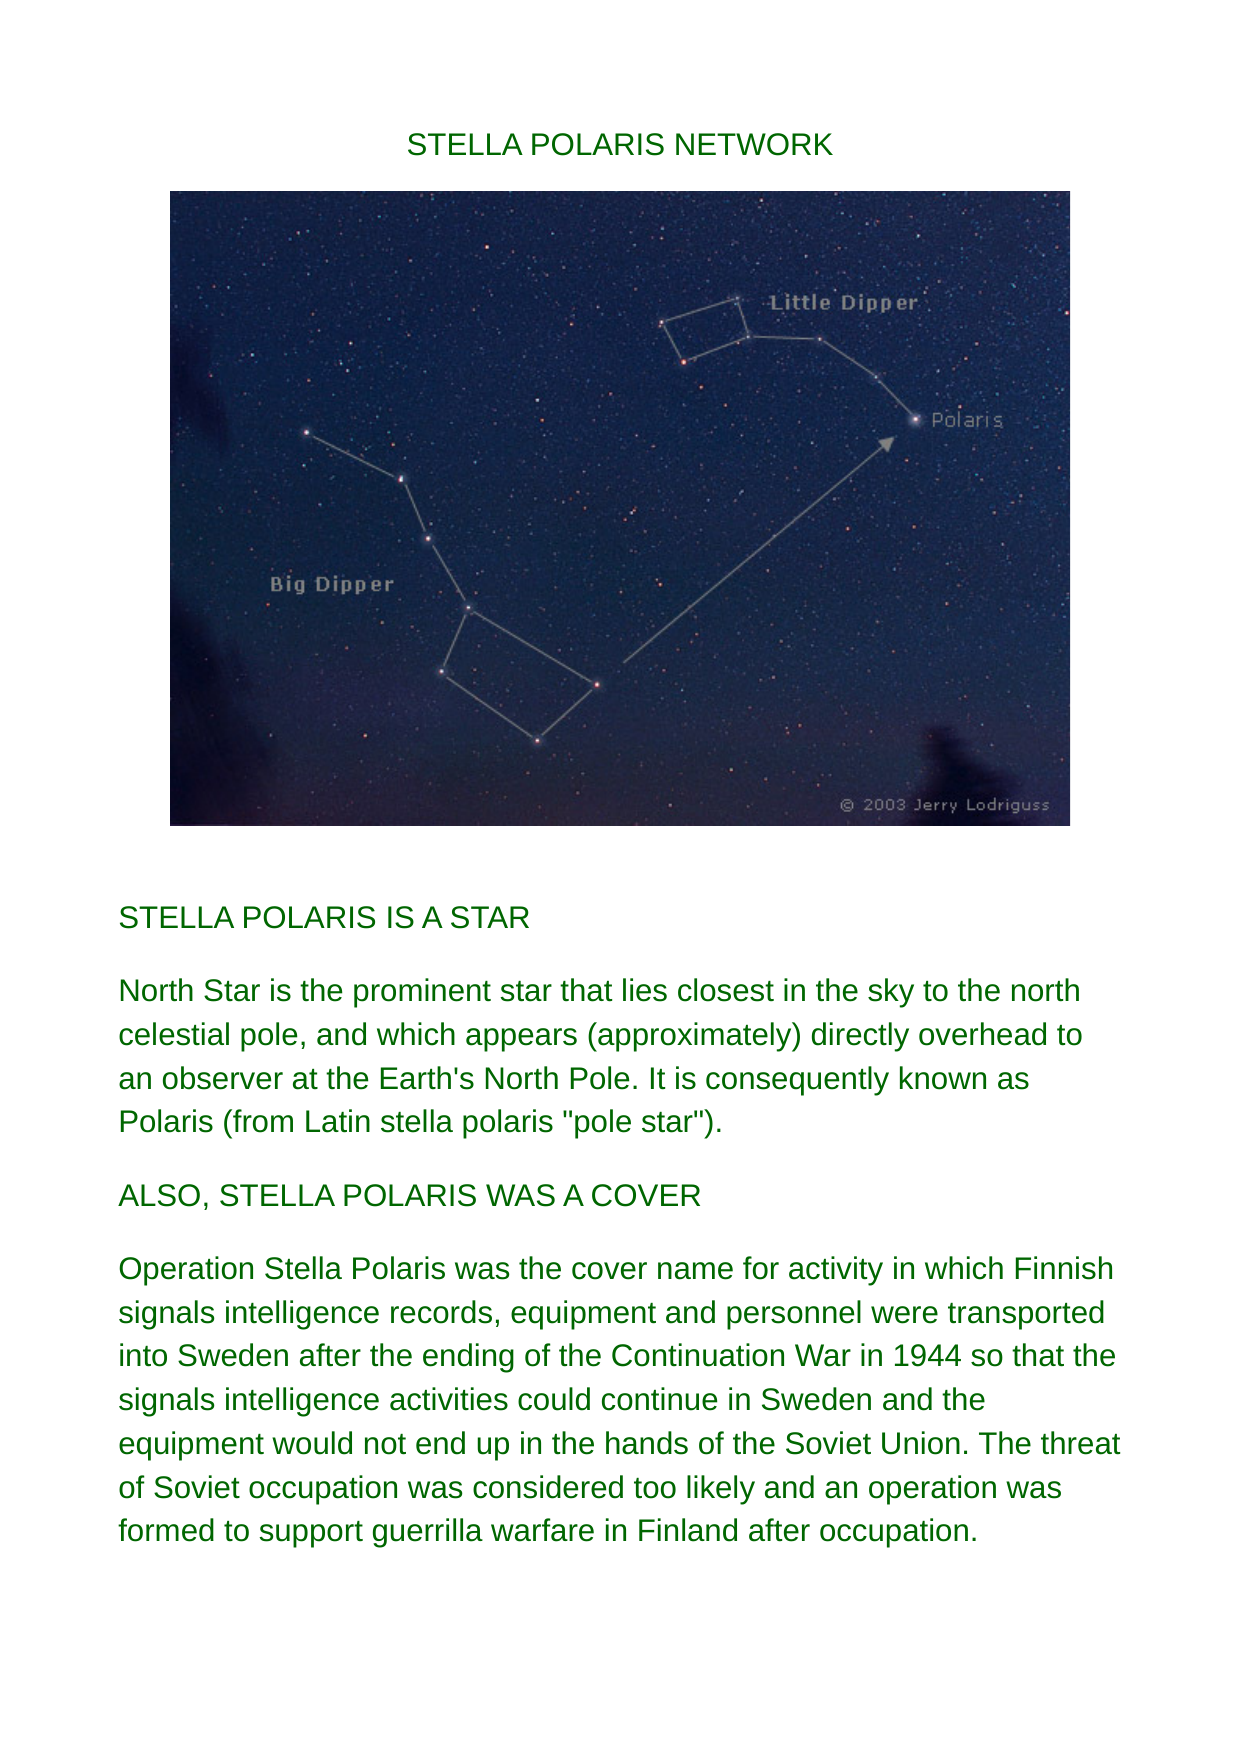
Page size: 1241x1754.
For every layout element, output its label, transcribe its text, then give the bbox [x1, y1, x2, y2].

list STELLA POLARIS IS A STAR [118, 891, 1122, 935]
picture [170, 191, 1071, 826]
list North Star is the prominent star that lies closest in the sky to the north celestial pole, and which appears (approximately) directly overhead to an observer at the Earth's North Pole. It is consequently known as Polaris (from Latin stella polaris "pole star"). [118, 964, 1122, 1139]
list Operation Stella Polaris was the cover name for activity in which Finnish signals intelligence records, equipment and personnel were transported into Sweden after the ending of the Continuation War in 1944 so that the signals intelligence activities could continue in Sweden and the equipment would not end up in the hands of the Soviet Union. The threat of Soviet occupation was considered too likely and an operation was formed to support guerrilla warfare in Finland after occupation. [118, 1242, 1122, 1548]
subtitle STELLA POLARIS NETWORK [118, 118, 1122, 162]
list ALSO, STELLA POLARIS WAS A COVER [118, 1169, 1122, 1213]
